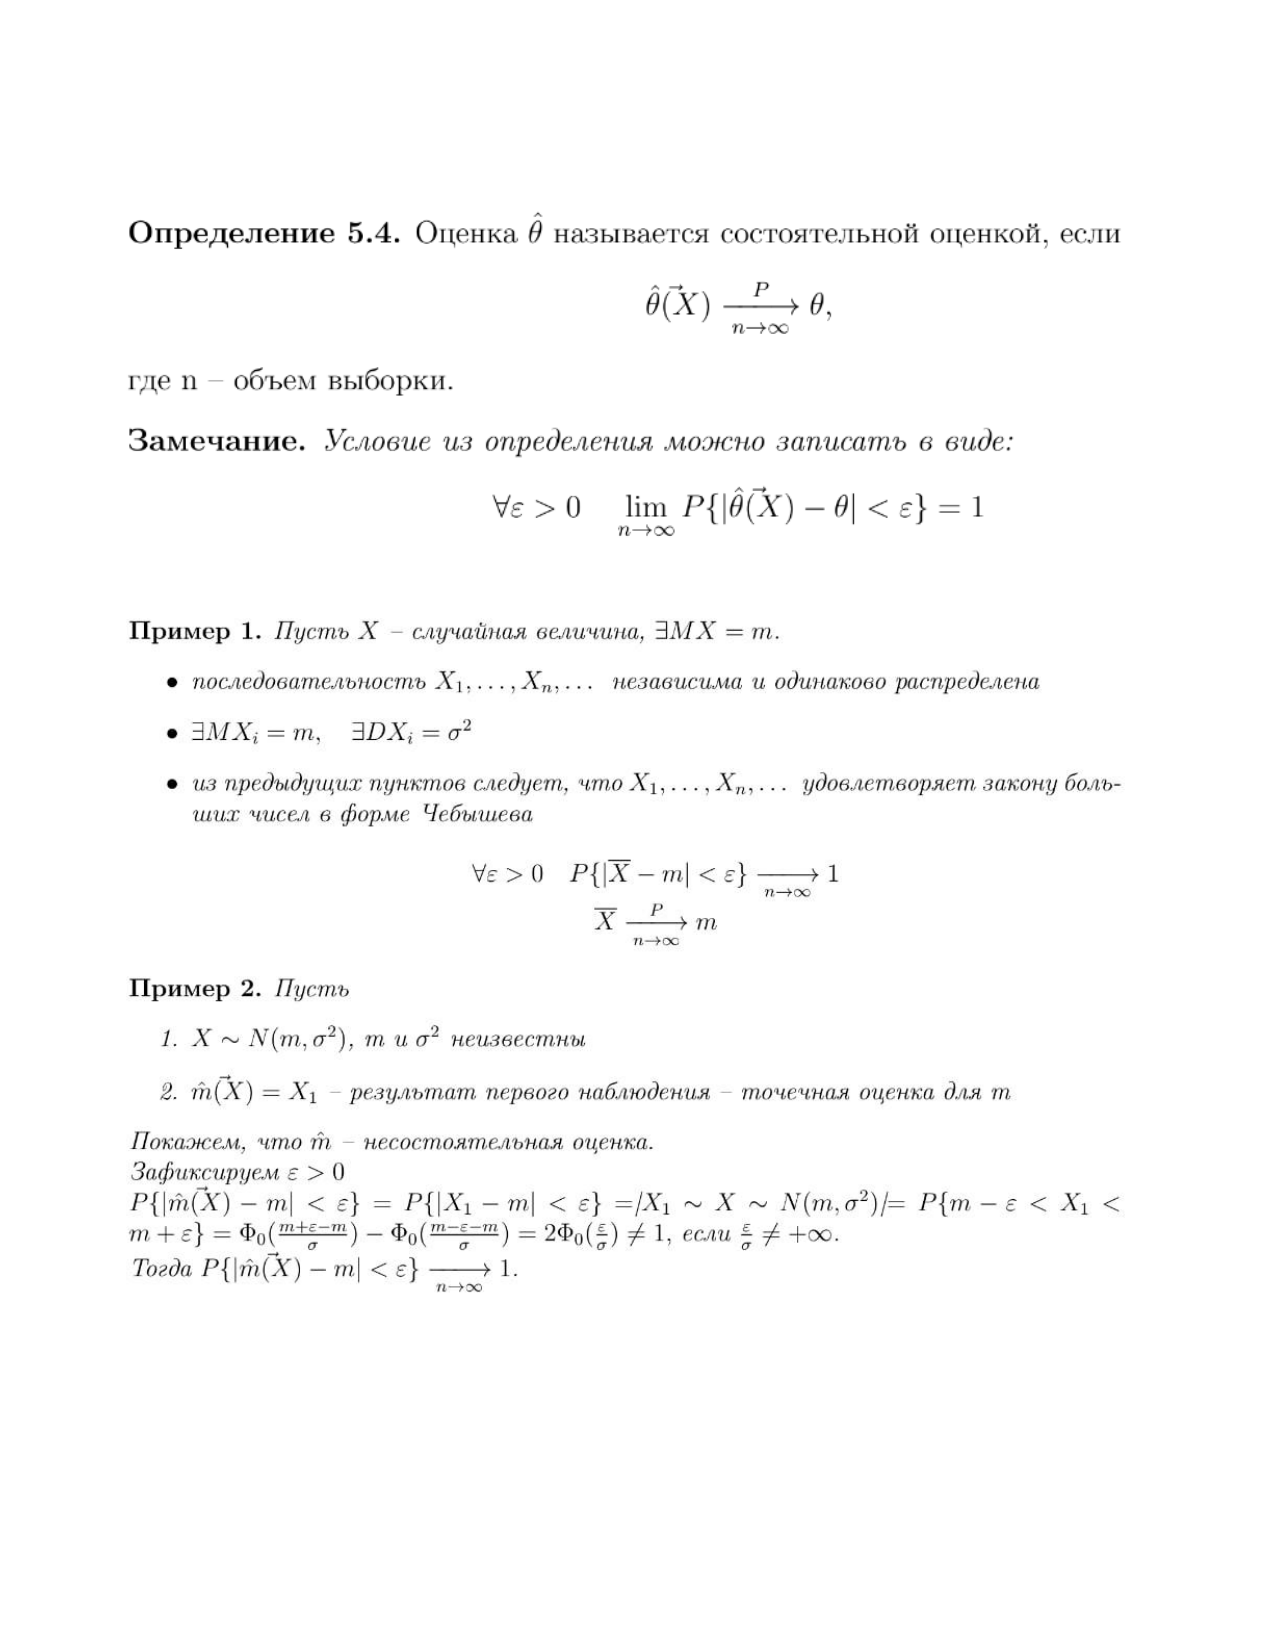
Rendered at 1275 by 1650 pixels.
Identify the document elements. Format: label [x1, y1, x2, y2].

picture [118, 204, 1157, 554]
picture [118, 610, 1157, 1302]
